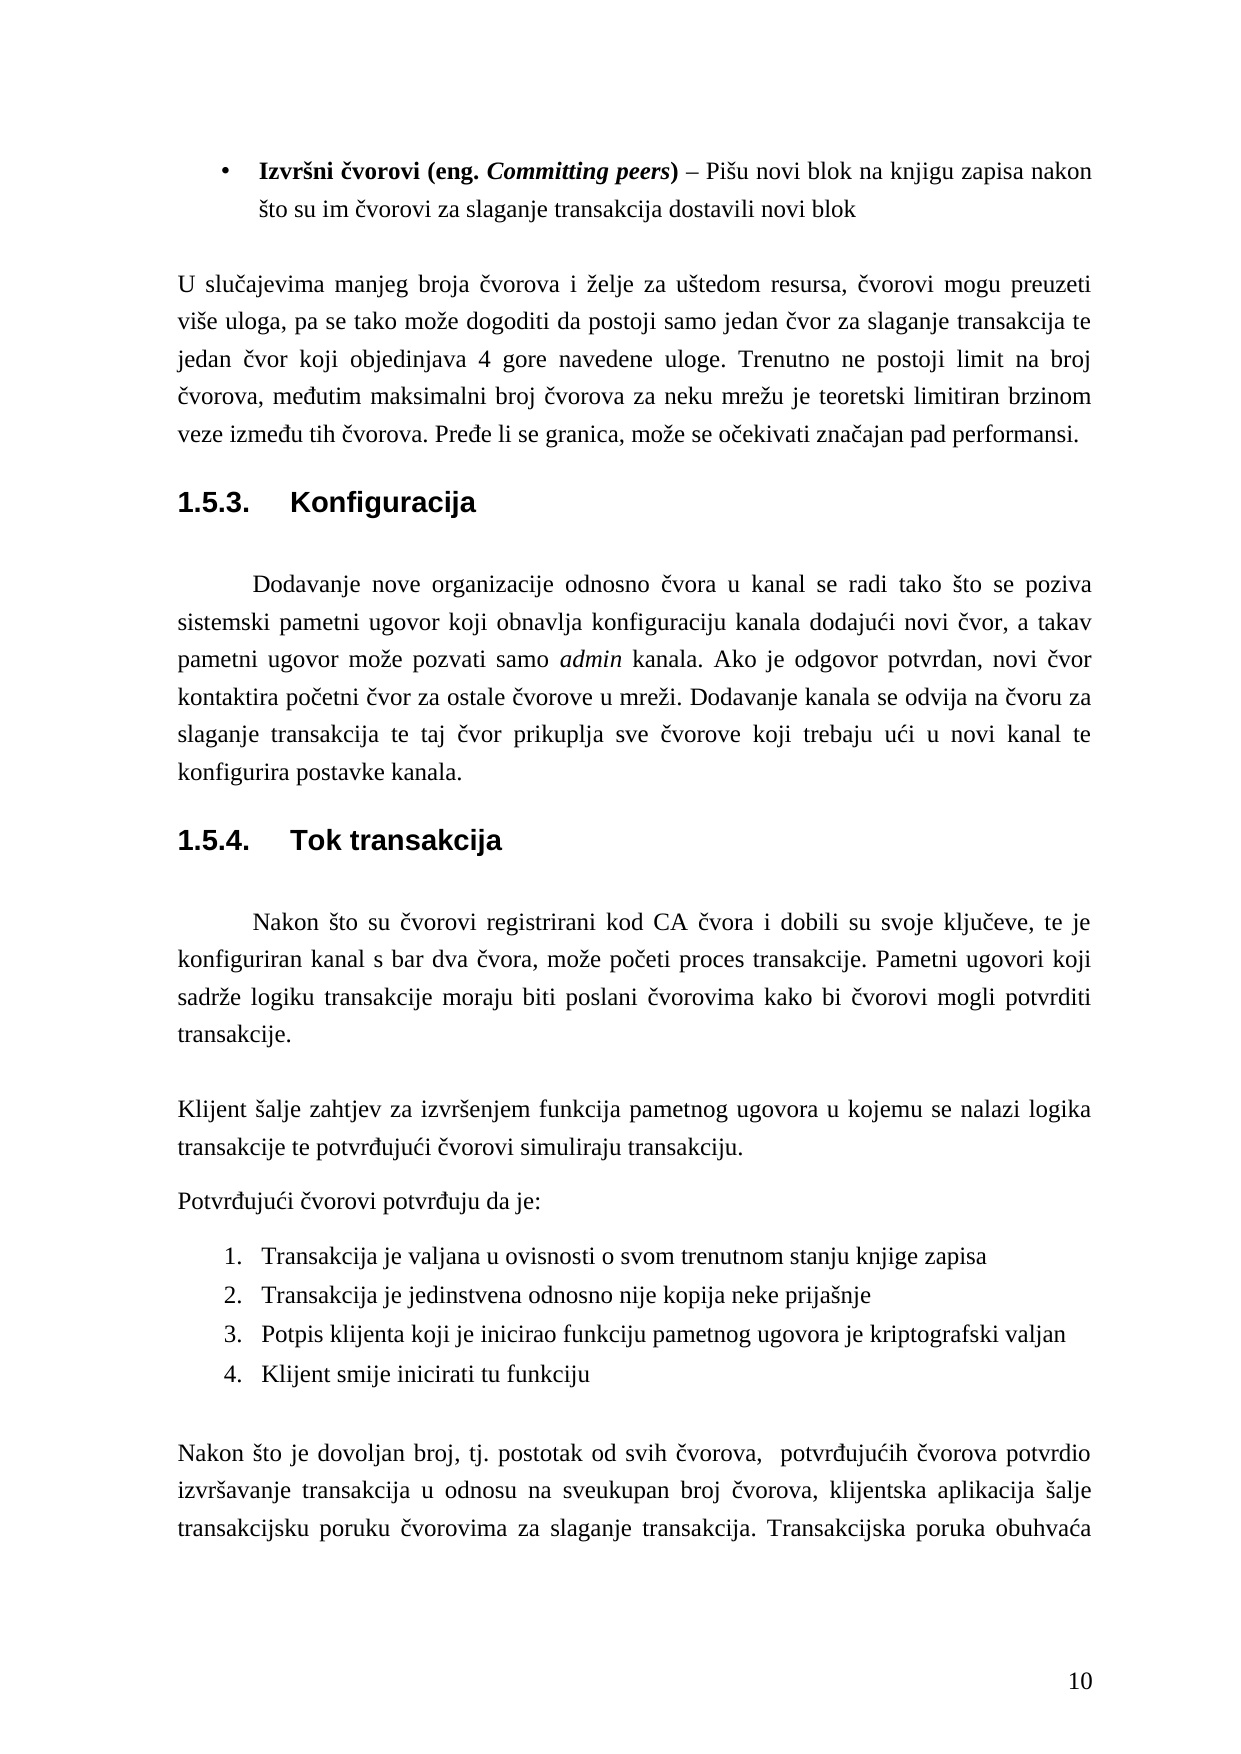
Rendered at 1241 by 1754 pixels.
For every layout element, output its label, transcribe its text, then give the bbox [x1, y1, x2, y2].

list Izvršni čvorovi (eng. Committing peers) – Pišu novi blok na knjigu zapisa nakon što su im čvorovi za slaganje transakcija dostavili novi blok [221, 148, 1092, 223]
text Klijent šalje zahtjev za izvršenjem funkcija pametnog ugovora u kojemu se nalazi logika transakcije te potvrđujući čvorovi simuliraju transakciju. [177, 1086, 1092, 1161]
subtitle Tok transakcija [177, 823, 1092, 857]
text Dodavanje nove organizacije odnosno čvora u kanal se radi tako što se poziva sistemski pametni ugovor koji obnavlja konfiguraciju kanala dodajući novi čvor, a takav pametni ugovor može pozvati samo admin kanala. Ako je odgovor potvrdan, novi čvor kontaktira početni čvor za ostale čvorove u mreži. Dodavanje kanala se odvija na čvoru za slaganje transakcija te taj čvor prikuplja sve čvorove koji trebaju ući u novi kanal te konfigurira postavke kanala. [177, 561, 1092, 786]
list Klijent smije inicirati tu funkciju [223, 1350, 1092, 1388]
list Transakcija je valjana u ovisnosti o svom trenutnom stanju knjige zapisa [223, 1241, 1092, 1269]
list Transakcija je jedinstvena odnosno nije kopija neke prijašnje [223, 1271, 1092, 1309]
text Nakon što je dovoljan broj, tj. postotak od svih čvorova, potvrđujućih čvorova potvrdio izvršavanje transakcija u odnosu na sveukupan broj čvorova, klijentska aplikacija šalje transakcijsku poruku čvorovima za slaganje transakcija. Transakcijska poruka obuhvaća [177, 1429, 1092, 1541]
text Potvrđujući čvorovi potvrđuju da je: [177, 1186, 1092, 1215]
text U slučajevima manjeg broja čvorova i želje za uštedom resursa, čvorovi mogu preuzeti više uloga, pa se tako može dogoditi da postoji samo jedan čvor za slaganje transakcija te jedan čvor koji objedinjava 4 gore navedene uloge. Trenutno ne postoji limit na broj čvorova, međutim maksimalni broj čvorova za neku mrežu je teoretski limitiran brzinom veze između tih čvorova. Pređe li se granica, može se očekivati značajan pad performansi. [177, 260, 1092, 448]
list Potpis klijenta koji je inicirao funkciju pametnog ugovora je kriptografski valjan [223, 1311, 1092, 1348]
subtitle Konfiguracija [177, 485, 1092, 519]
text Nakon što su čvorovi registrirani kod CA čvora i dobili su svoje ključeve, te je konfiguriran kanal s bar dva čvora, može početi proces transakcije. Pametni ugovori koji sadrže logiku transakcije moraju biti poslani čvorovima kako bi čvorovi mogli potvrditi transakcije. [177, 898, 1092, 1048]
